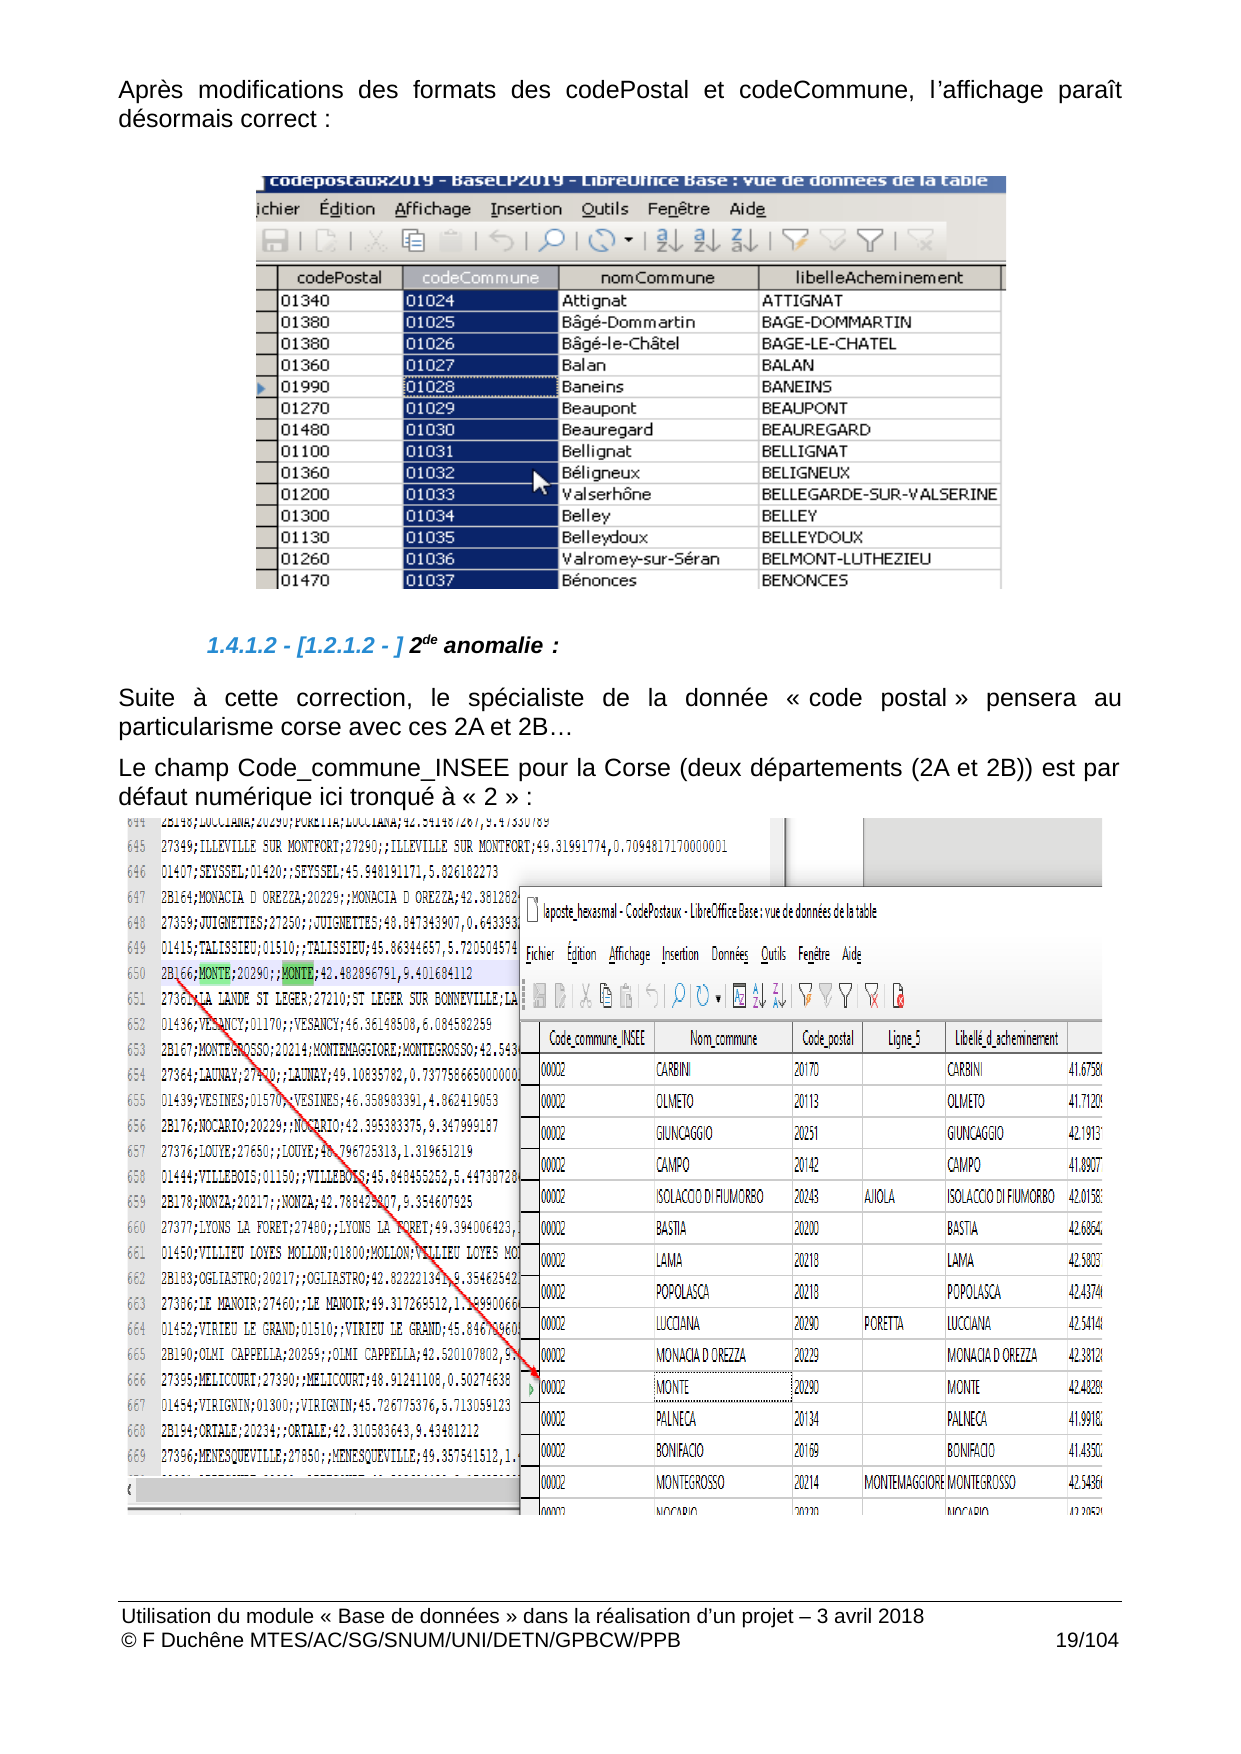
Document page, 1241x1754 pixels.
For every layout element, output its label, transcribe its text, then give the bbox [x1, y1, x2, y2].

text Suite à cette correction, le spécialiste de la donnée « code postal » pensera au particularisme corse avec ces 2A et 2B… [118, 683, 1122, 740]
text Après modifications des formats des codePostal et codeCommune, l’affichage paraît désormais correct : [118, 75, 1122, 132]
picture [127, 818, 1103, 1515]
subtitle 2de anomalie : [207, 632, 1122, 658]
text Le champ Code_commune_INSEE pour la Corse (deux départements (2A et 2B)) est par défaut numérique ici tronqué à « 2 » : [118, 753, 1122, 810]
